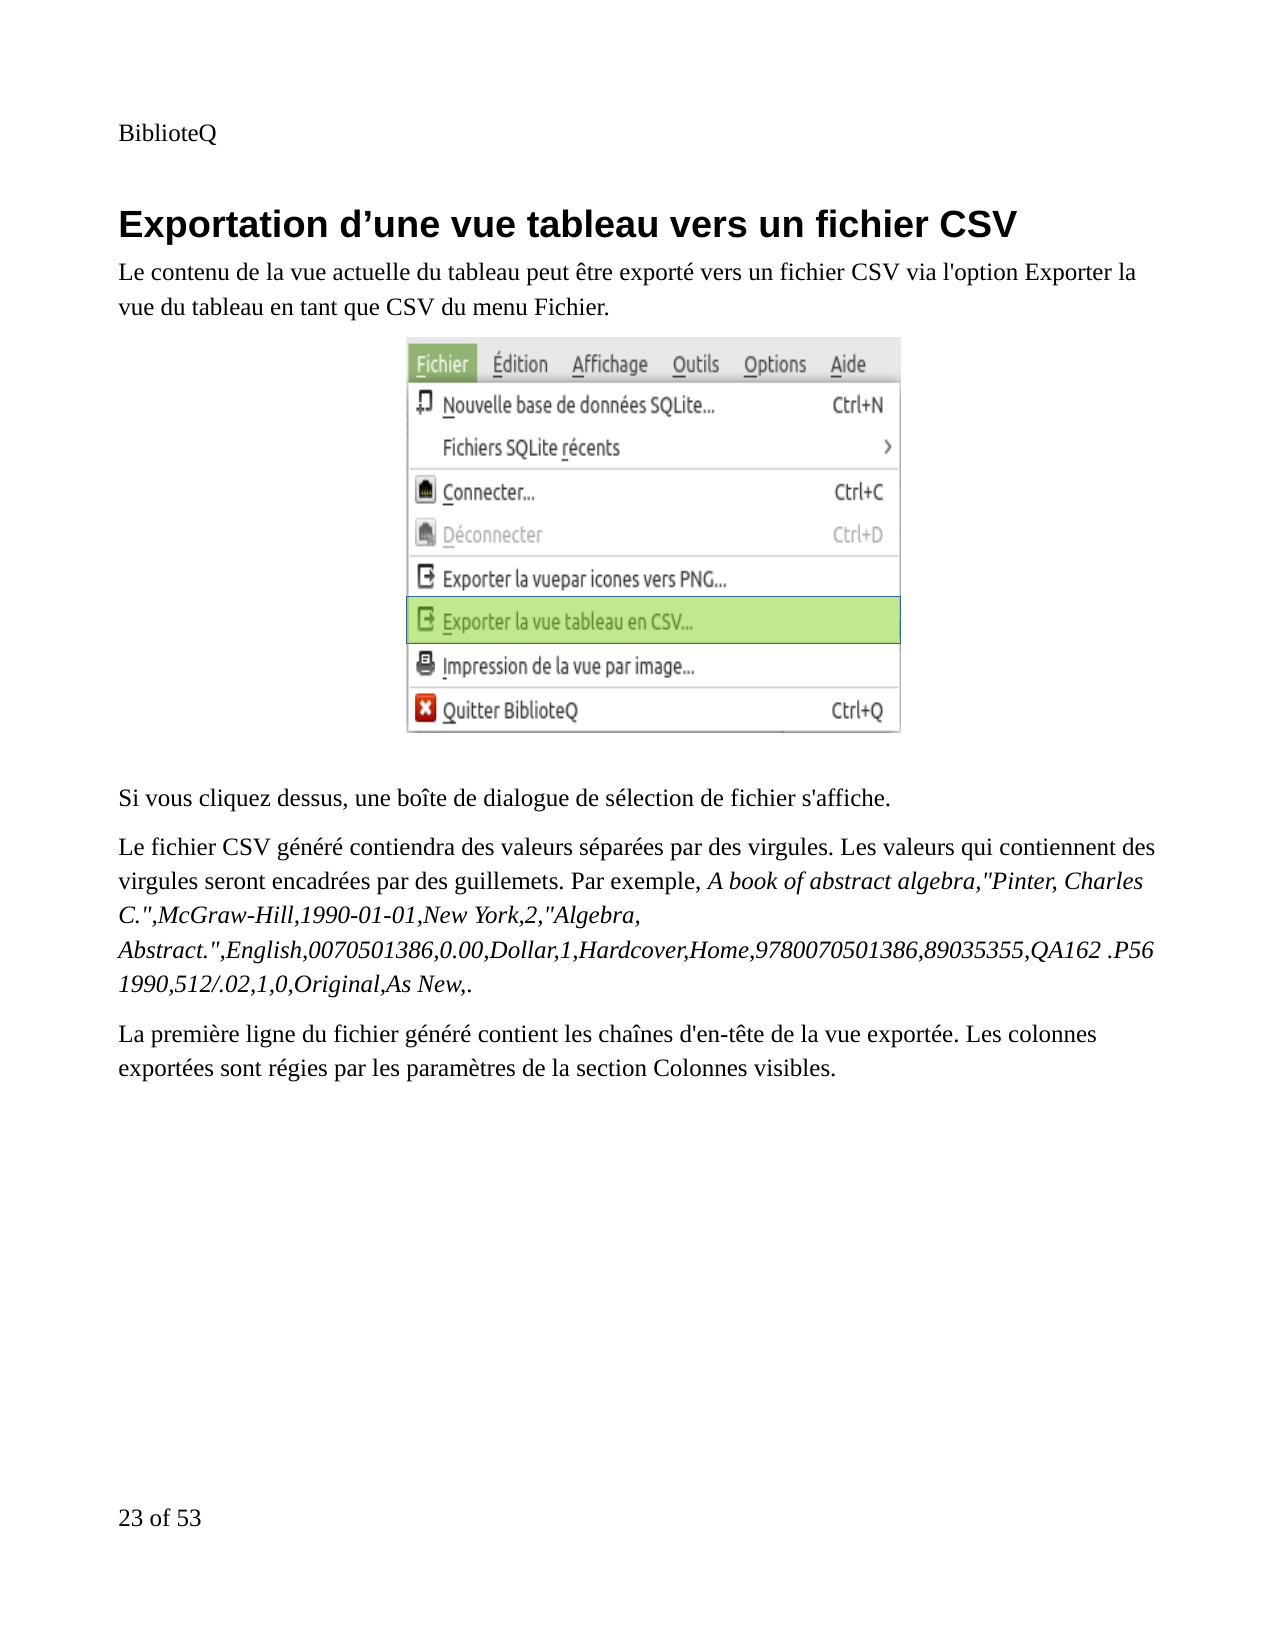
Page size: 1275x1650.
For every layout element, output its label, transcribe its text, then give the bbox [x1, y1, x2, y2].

text Le fichier CSV généré contiendra des valeurs séparées par des virgules. Les valeurs qui contiennent des virgules seront encadrées par des guillemets. Par exemple, A book of abstract algebra,"Pinter, Charles C.",McGraw-Hill,1990-01-01,New York,2,"Algebra, Abstract.",English,0070501386,0.00,Dollar,1,Hardcover,Home,9780070501386,89035355,QA162 .P56 1990,512/.02,1,0,Original,As New,. [118, 832, 1157, 998]
text Le contenu de la vue actuelle du tableau peut être exporté vers un fichier CSV via l'option Exporter la vue du tableau en tant que CSV du menu Fichier. [118, 257, 1157, 321]
picture [406, 644, 901, 733]
text Si vous cliquez dessus, une boîte de dialogue de sélection de fichier s'affiche. [118, 783, 1157, 811]
text La première ligne du fichier généré contient les chaînes d'en-tête de la vue exportée. Les colonnes exportées sont régies par les paramètres de la section Colonnes visibles. [118, 1019, 1157, 1082]
subtitle Exportation d’une vue tableau vers un fichier CSV [118, 201, 1157, 245]
picture [406, 337, 901, 596]
